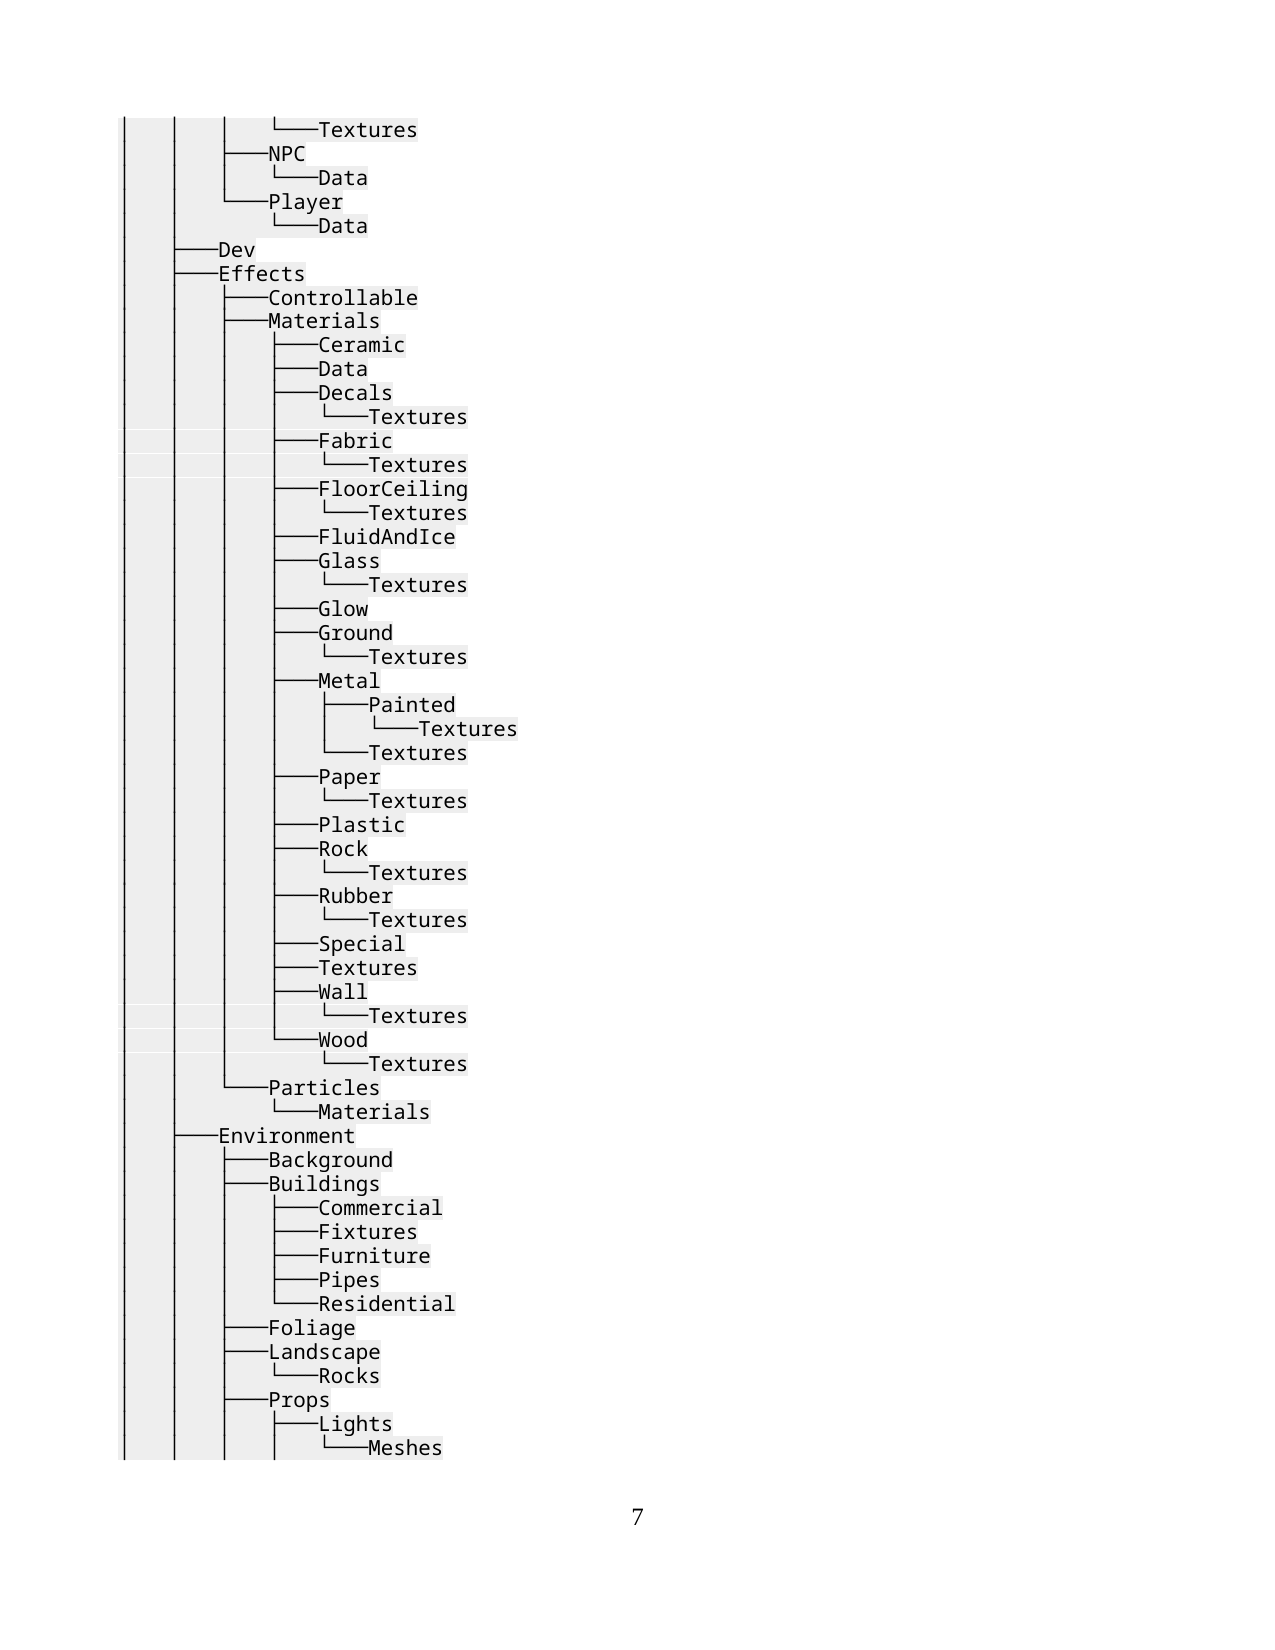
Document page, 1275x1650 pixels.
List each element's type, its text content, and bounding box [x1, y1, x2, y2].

text │ │ └───Materials [431, 1100, 1157, 1124]
text │ │ │ └───Rocks [381, 1364, 1157, 1388]
text │ │ ├───Materials [381, 310, 1157, 334]
text │ │ │ ├───Ceramic [406, 334, 1157, 358]
text │ │ ├───Foliage [356, 1316, 1157, 1340]
text │ ├───Environment [356, 1124, 1157, 1148]
text │ │ ├───Buildings [381, 1172, 1157, 1196]
text │ ├───Effects [306, 262, 1157, 286]
text │ │ │ ├───Lights [393, 1412, 1157, 1436]
text │ │ │ ├───Furniture [431, 1244, 1157, 1268]
text │ │ ├───NPC [306, 142, 1157, 166]
text │ │ └───Particles [381, 1076, 1157, 1100]
text │ │ │ │ └───Textures [468, 406, 1157, 429]
text │ │ │ │ │ └───Textures [518, 717, 1157, 741]
text │ │ │ │ └───Textures [468, 645, 1157, 669]
text │ │ │ └───Wood [275, 1028, 1157, 1052]
text │ │ ├───Props [331, 1388, 1157, 1412]
text │ │ │ └───Textures [418, 118, 1157, 142]
text │ │ │ │ └───Textures [468, 741, 1157, 765]
text │ │ │ │ └───Textures [468, 789, 1157, 813]
text │ │ │ │ ├───Painted [456, 693, 1157, 717]
text │ │ │ ├───Rock [368, 837, 1157, 861]
text │ │ │ ├───Pipes [381, 1268, 1157, 1292]
text │ │ │ ├───Wall [368, 981, 1157, 1004]
text │ │ │ ├───Paper [381, 765, 1157, 789]
text │ │ ├───Background [393, 1148, 1157, 1172]
text │ │ │ ├───Textures [418, 957, 1157, 981]
text │ │ │ ├───Metal [381, 669, 1157, 693]
text │ │ ├───Landscape [381, 1340, 1157, 1364]
text │ ├───Dev [256, 238, 1157, 262]
text │ │ └───Player [343, 190, 1157, 214]
text │ │ │ └───Data [368, 166, 1157, 190]
text │ │ │ ├───Glass [381, 549, 1157, 573]
text │ │ │ ├───Commercial [443, 1196, 1157, 1220]
text │ │ │ ├───FluidAndIce [456, 525, 1157, 549]
text │ │ │ ├───Decals [393, 382, 1157, 406]
text │ │ │ │ └───Meshes [443, 1436, 1157, 1460]
text │ │ │ ├───Fabric [275, 429, 1157, 453]
text │ │ │ ├───Rubber [393, 885, 1157, 909]
text │ │ │ ├───Special [406, 933, 1157, 957]
text │ │ └───Data [368, 214, 1157, 238]
text │ │ │ ├───Fixtures [418, 1220, 1157, 1244]
text │ │ │ └───Residential [456, 1292, 1157, 1316]
text │ │ │ │ └───Textures [468, 861, 1157, 885]
text │ │ │ │ └───Textures [325, 453, 1157, 477]
text │ │ │ ├───Data [368, 358, 1157, 382]
text │ │ │ │ └───Textures [468, 573, 1157, 597]
text │ │ │ │ └───Textures [325, 1004, 1157, 1028]
text │ │ │ ├───Glow [368, 597, 1157, 621]
text │ │ │ ├───FloorCeiling [275, 477, 1157, 501]
text │ │ ├───Controllable [418, 286, 1157, 310]
text │ │ │ ├───Plastic [406, 813, 1157, 837]
text │ │ │ │ └───Textures [468, 909, 1157, 933]
text │ │ │ └───Textures [325, 1052, 1157, 1076]
text │ │ │ │ └───Textures [468, 501, 1157, 525]
text │ │ │ ├───Ground [393, 621, 1157, 645]
